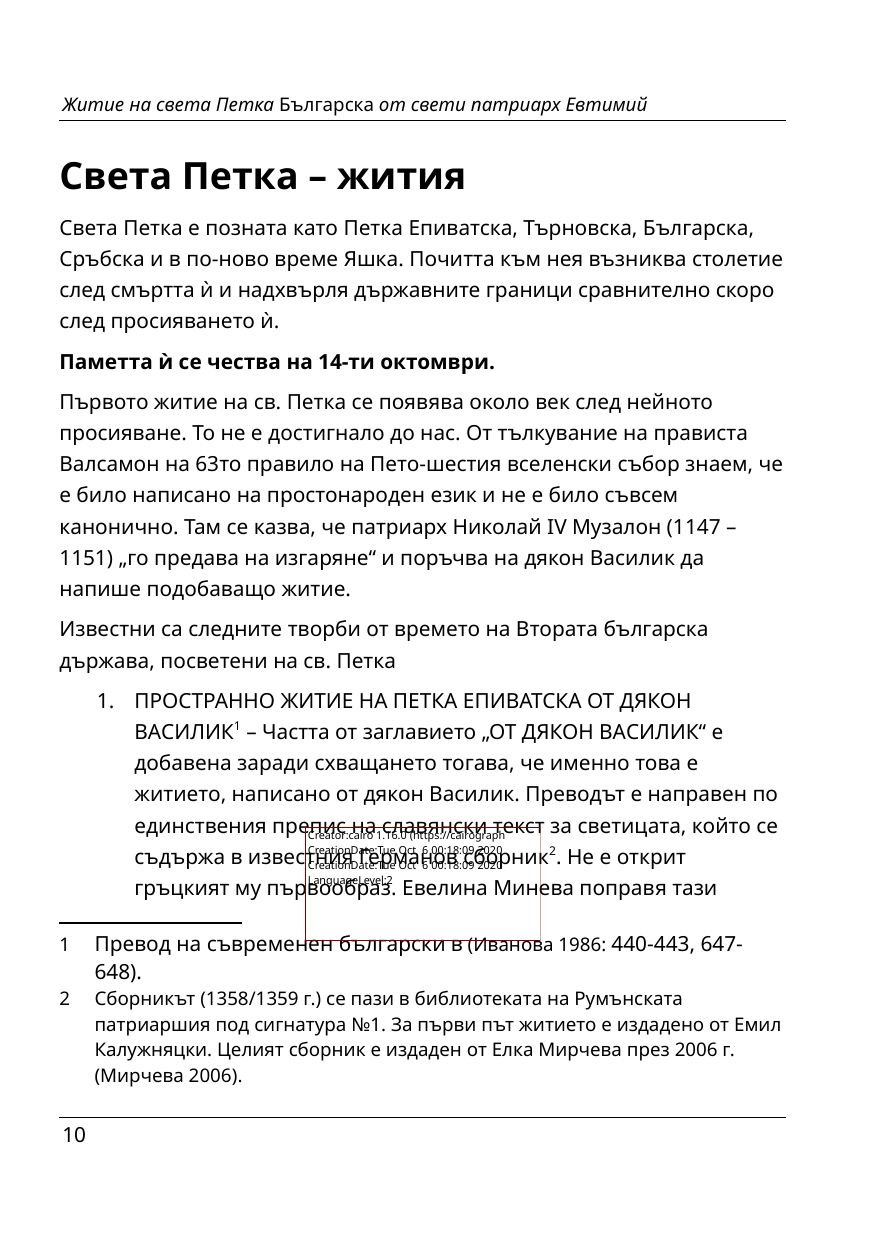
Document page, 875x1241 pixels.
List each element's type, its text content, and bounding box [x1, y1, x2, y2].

subtitle Света Петка – жития [59, 149, 786, 201]
text Паметта ѝ се чества на 14-ти октомври. [59, 347, 786, 375]
list Превод на съвременен български в (Иванова 1986: 440-443, 647-648). [59, 929, 786, 986]
list ПРОСТРАННО ЖИТИЕ НА ПЕТКА ЕПИВАТСКА ОТ ДЯКОН ВАСИЛИК – Частта от заглавието „ОТ ДЯКОН ВАСИЛИК“ е добавена заради схващането тогава, че именно това е житието, написано от дякон Василик. Преводът е направен по единствения препис на славянски текст за светицата, който се съдържа в известния Германов сборник. Не е открит гръцкият му първообраз. Евелина Минева поправя тази погрешна представа (виж т. 6). За първи път житието е издадено от Емил Калужняцки. [97, 686, 786, 902]
text Първото житие на св. Петка се появява около век след нейното просияване. То не е достигнало до нас. От тълкувание на прависта Валсамон на 63то правило на Пето-шестия вселенски събор знаем, че е било написано на простонароден език и не е било съвсем канонично. Там се казва, че патриарх Николай IV Музалон (1147 – 1151) „го предава на изгаряне“ и поръчва на дякон Василик да напише подобаващо житие. [59, 387, 786, 603]
list ПРОСТРАННО ЖИТИЕ НА ПЕТКА ЕПИВАТСКА ОТ ДЯКОН ВАСИЛИК – Частта от заглавието „ОТ ДЯКОН ВАСИЛИК“ е добавена заради схващането тогава, че именно това е житието, написано от дякон Василик. Преводът е направен по единствения препис на славянски текст за светицата, който се съдържа в известния Германов сборник. Не е открит гръцкият му първообраз. Евелина Минева поправя тази погрешна представа (виж т. 6). За първи път житието е издадено от Емил Калужняцки. [306, 828, 540, 902]
list Сборникът (1358/1359 г.) се пази в библиотеката на Румънската патриаршия под сигнатура №1. За първи път житието е издадено от Емил Калужняцки. Целият сборник е издаден от Елка Мирчева през 2006 г. (Мирчева 2006). [59, 986, 786, 1088]
text Известни са следните творби от времето на Втората българска държава, посветени на св. Петка [59, 614, 786, 674]
text Света Петка е позната като Петка Епиватска, Търновска, Българска, Сръбска и в по-ново време Яшка. Почитта към нея възниква столетие след смъртта ѝ и надхвърля държавните граници сравнително скоро след просияването ѝ. [59, 213, 786, 335]
